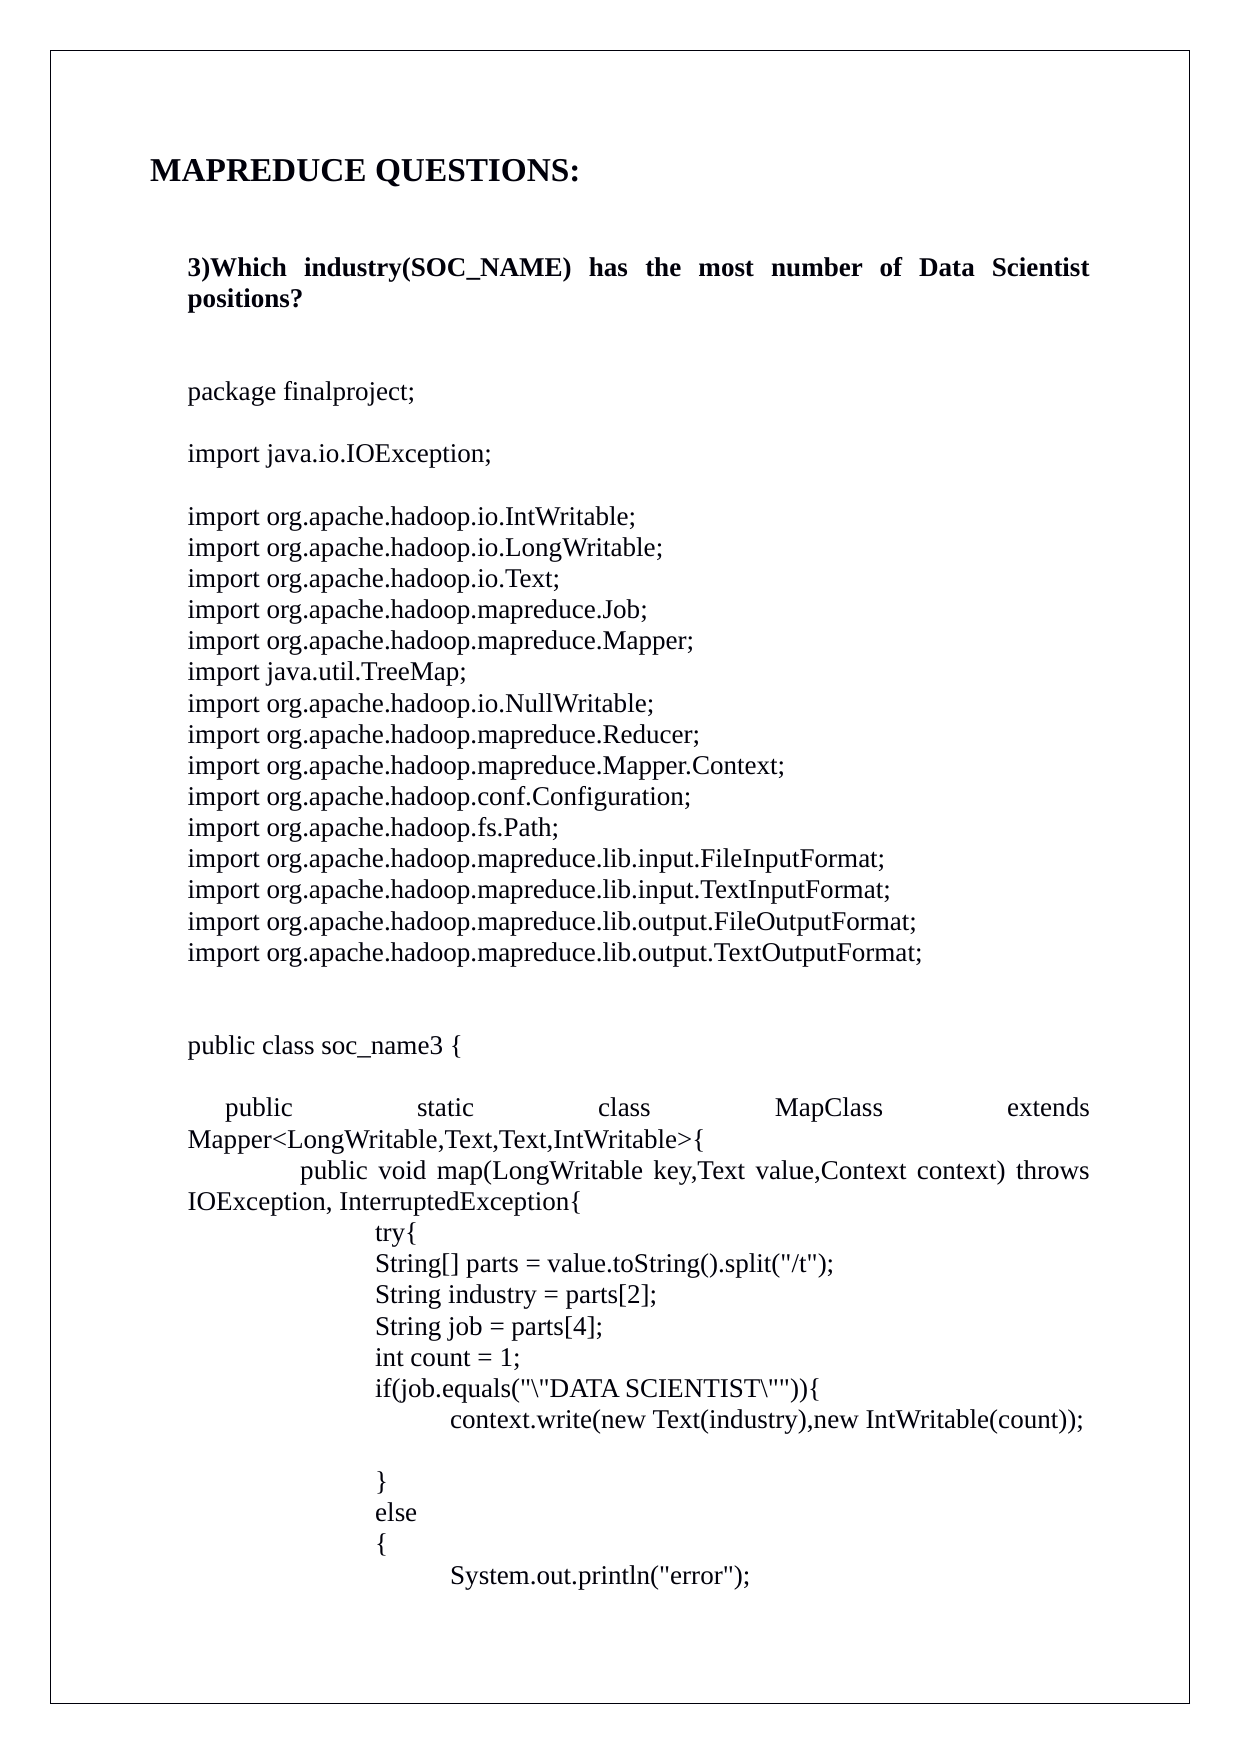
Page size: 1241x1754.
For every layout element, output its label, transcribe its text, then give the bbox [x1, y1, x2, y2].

text System.out.println("error"); [187, 1559, 1090, 1590]
text import org.apache.hadoop.mapreduce.lib.input.TextInputFormat; [187, 873, 1090, 905]
text MAPREDUCE QUESTIONS: [150, 150, 1090, 188]
text public static class MapClass extends Mapper<LongWritable,Text,Text,IntWritable>{ [187, 1092, 1090, 1154]
text import org.apache.hadoop.mapreduce.Mapper; [187, 624, 1090, 656]
text import org.apache.hadoop.io.Text; [187, 562, 1090, 593]
text public void map(LongWritable key,Text value,Context context) throws IOException, InterruptedException{ [187, 1154, 1090, 1216]
text import org.apache.hadoop.io.LongWritable; [187, 531, 1090, 562]
text if(job.equals("\"DATA SCIENTIST\"")){ [187, 1372, 1090, 1403]
text import org.apache.hadoop.io.IntWritable; [187, 500, 1090, 531]
text import org.apache.hadoop.fs.Path; [187, 811, 1090, 842]
text import java.io.IOException; [187, 437, 1090, 469]
text import org.apache.hadoop.mapreduce.Reducer; [187, 718, 1090, 749]
text String industry = parts[2]; [187, 1278, 1090, 1309]
text public class soc_name3 { [187, 1029, 1090, 1060]
text { [187, 1528, 1090, 1559]
text String job = parts[4]; [187, 1309, 1090, 1341]
text package finalproject; [187, 375, 1090, 406]
text import org.apache.hadoop.mapreduce.lib.output.FileOutputFormat; [187, 905, 1090, 936]
text context.write(new Text(industry),new IntWritable(count)); [187, 1403, 1090, 1434]
text import org.apache.hadoop.mapreduce.lib.input.FileInputFormat; [187, 842, 1090, 873]
text } [187, 1465, 1090, 1496]
text import org.apache.hadoop.io.NullWritable; [187, 687, 1090, 718]
text import org.apache.hadoop.conf.Configuration; [187, 780, 1090, 811]
text String[] parts = value.toString().split("/t"); [187, 1247, 1090, 1278]
text int count = 1; [187, 1341, 1090, 1372]
text import java.util.TreeMap; [187, 656, 1090, 687]
text else [187, 1496, 1090, 1528]
text try{ [187, 1216, 1090, 1247]
text 3)Which industry(SOC_NAME) has the most number of Data Scientist positions? [187, 251, 1090, 313]
text import org.apache.hadoop.mapreduce.Mapper.Context; [187, 749, 1090, 780]
text import org.apache.hadoop.mapreduce.lib.output.TextOutputFormat; [187, 936, 1090, 967]
text import org.apache.hadoop.mapreduce.Job; [187, 593, 1090, 624]
